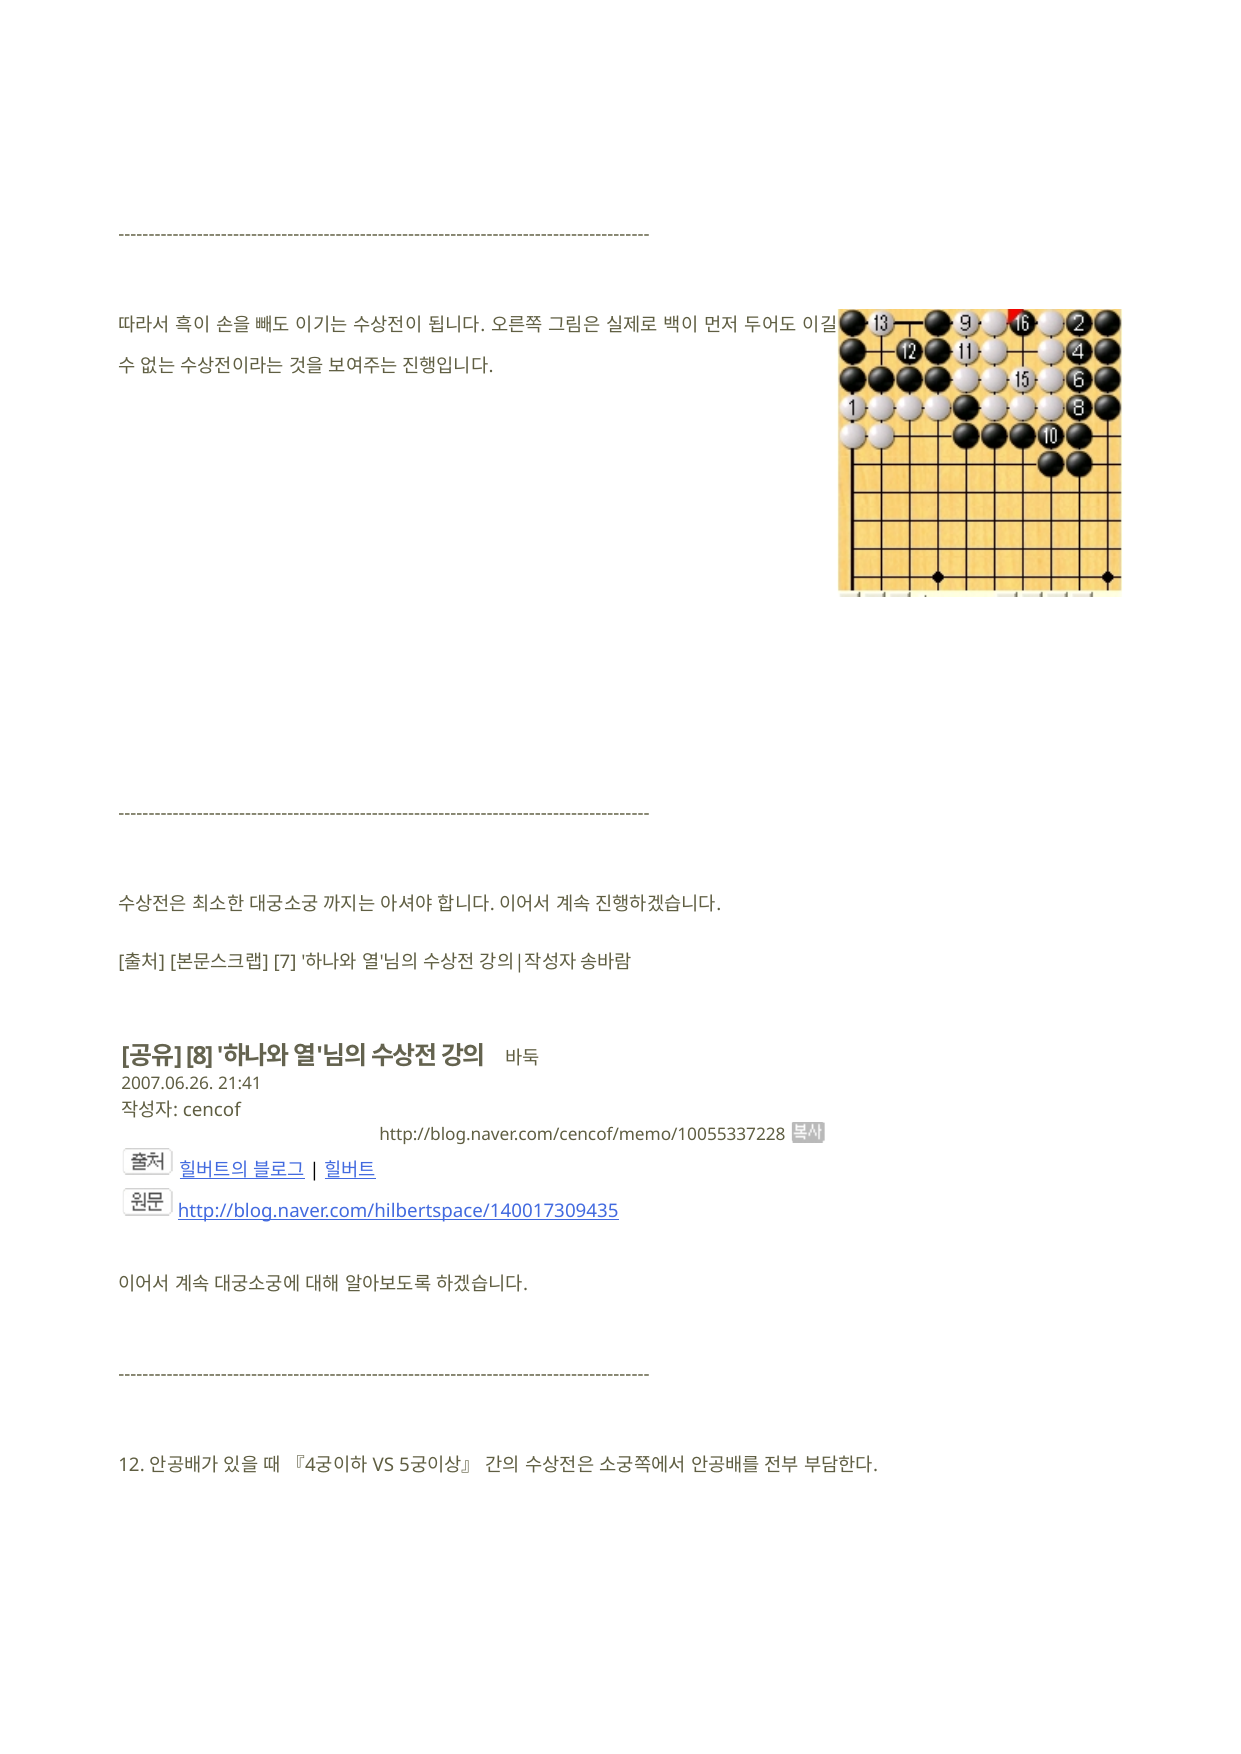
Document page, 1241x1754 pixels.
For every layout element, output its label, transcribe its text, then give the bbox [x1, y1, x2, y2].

text 12. 안공배가 있을 때 『4궁이하 VS 5궁이상』 간의 수상전은 소궁쪽에서 안공배를 전부 부담한다. [118, 1449, 1122, 1477]
picture [791, 1122, 825, 1143]
text ---------------------------------------------------------------------------------------- [118, 1360, 1122, 1386]
text ---------------------------------------------------------------------------------------- [118, 799, 1122, 825]
text 힐버트의 블로그 | 힐버트 http://blog.naver.com/hilbertspace/140017309435 [118, 1148, 1122, 1222]
picture [837, 309, 1123, 597]
table_header [공유] [8] '하나와 열'님의 수상전 강의 바둑 2007.06.26. 21:41 작성자: cencof http://blog.naver.com/cencof/memo/10055337228 [118, 1032, 827, 1148]
text 이어서 계속 대궁소궁에 대해 알아보도록 하겠습니다. [118, 1268, 1122, 1296]
text [출처] [본문스크랩] [7] '하나와 열'님의 수상전 강의|작성자 송바람 [118, 946, 1122, 974]
picture [122, 1188, 173, 1216]
picture [122, 1148, 173, 1175]
text 수상전은 최소한 대궁소궁 까지는 아셔야 합니다. 이어서 계속 진행하겠습니다. [118, 888, 1122, 916]
text ---------------------------------------------------------------------------------------- [118, 220, 1122, 246]
text 따라서 흑이 손을 빼도 이기는 수상전이 됩니다. 오른쪽 그림은 실제로 백이 먼저 두어도 이길 수 없는 수상전이라는 것을 보여주는 진행입니다. [118, 309, 837, 377]
